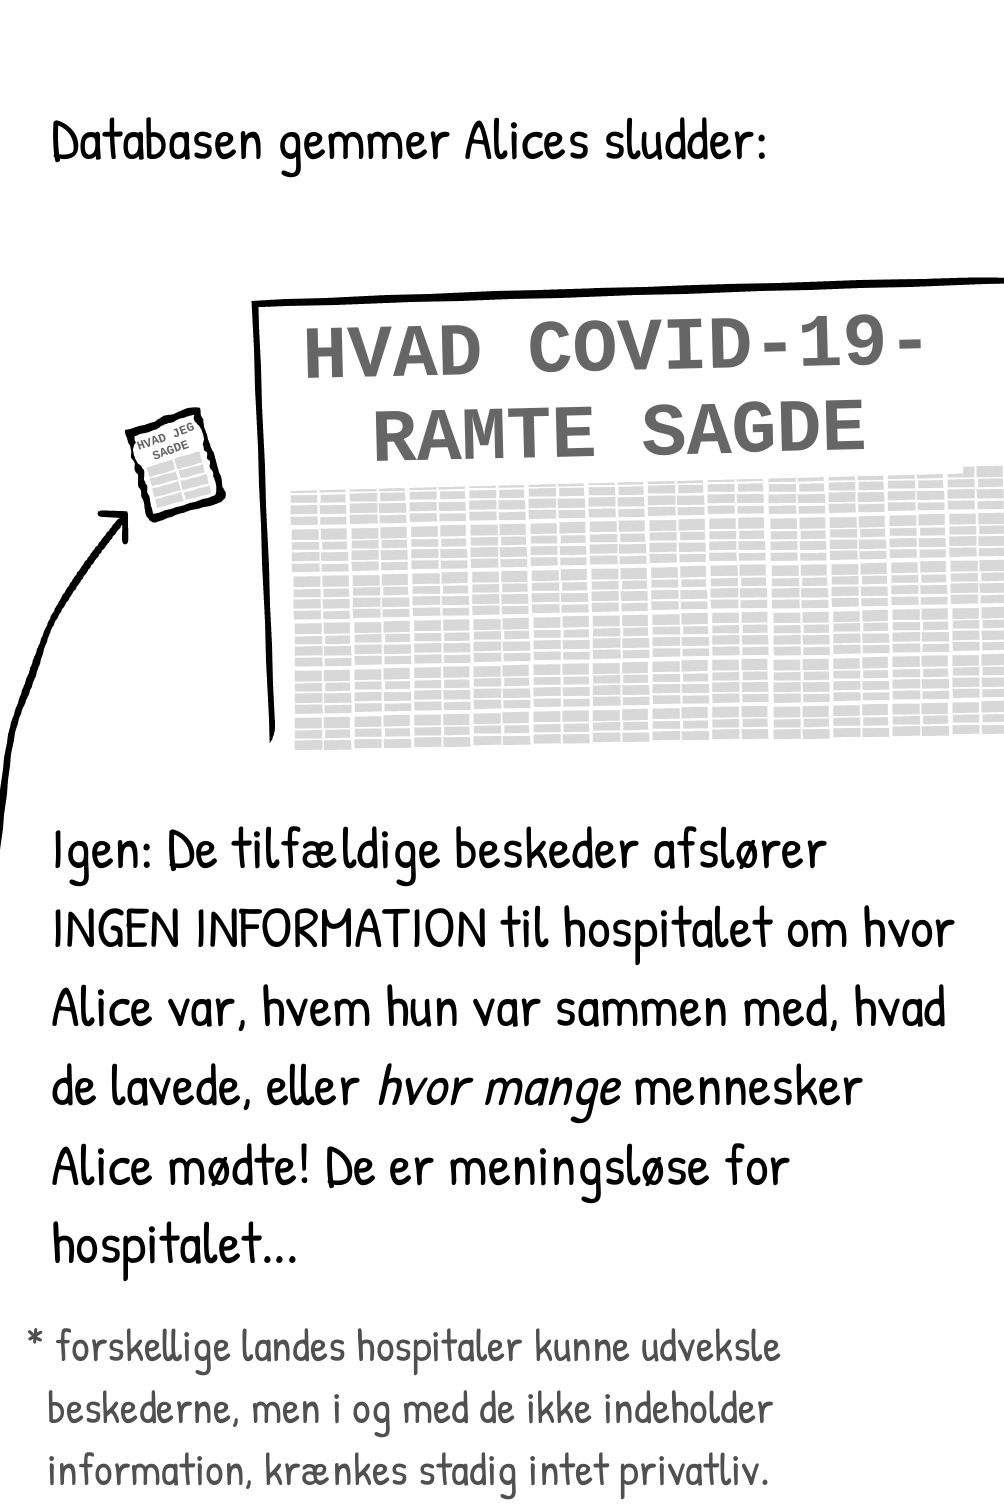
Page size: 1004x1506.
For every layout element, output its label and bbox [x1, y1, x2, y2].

picture [0, 0, 1004, 1313]
